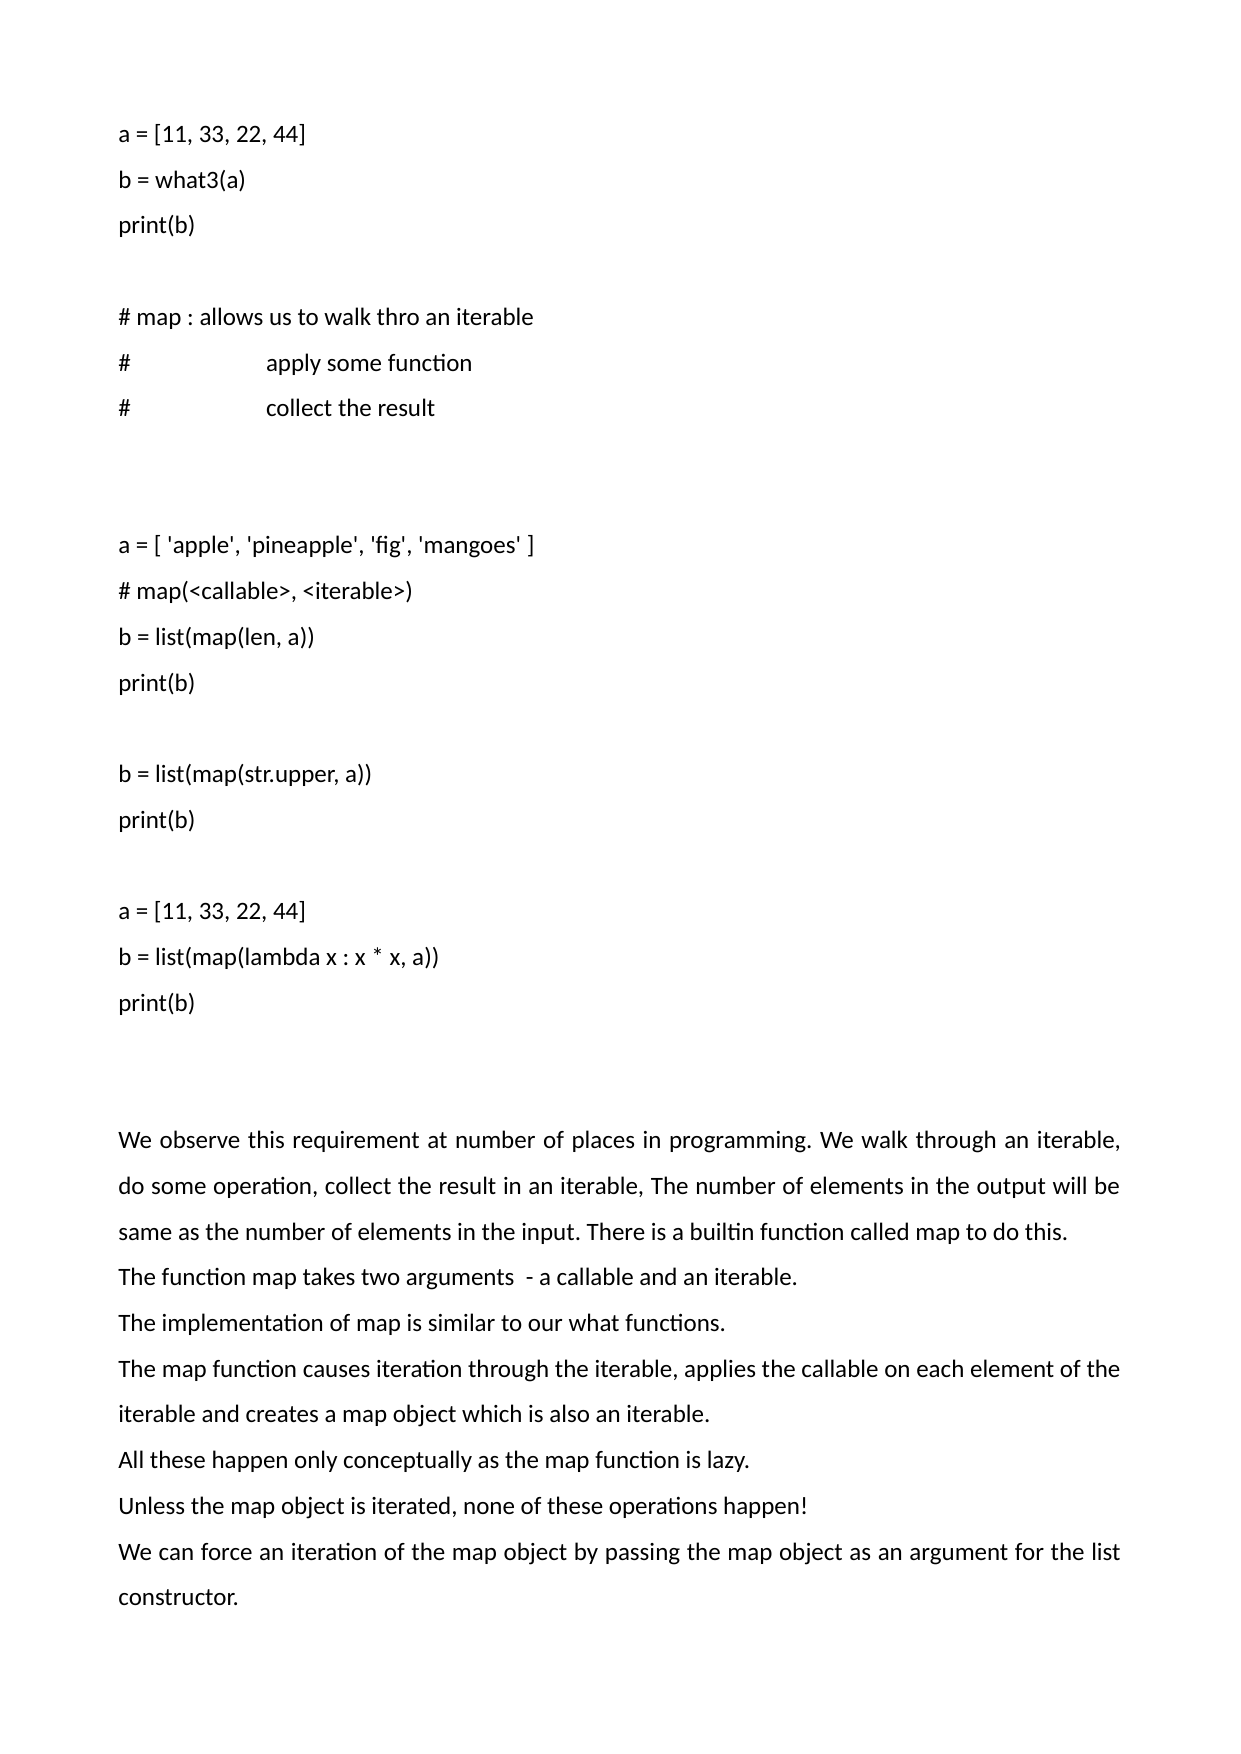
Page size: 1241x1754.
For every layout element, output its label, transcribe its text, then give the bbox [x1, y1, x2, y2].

text b = list(map(str.upper, a)) [118, 758, 1122, 789]
text a = [ 'apple', 'pineapple', 'fig', 'mangoes' ] [118, 530, 1122, 560]
text print(b) [118, 209, 1122, 240]
text The map function causes iteration through the iterable, applies the callable on each element of the iterable and creates a map object which is also an iterable. [118, 1353, 1122, 1429]
text The implementation of map is similar to our what functions. [118, 1307, 1122, 1338]
text # map : allows us to walk thro an iterable [118, 301, 1122, 332]
text We observe this requirement at number of places in programming. We walk through an iterable, do some operation, collect the result in an iterable, The number of elements in the output will be same as the number of elements in the input. There is a builtin function called map to do this. [118, 1124, 1122, 1246]
text # apply some function [118, 347, 1122, 377]
text a = [11, 33, 22, 44] [118, 118, 1122, 149]
text # collect the result [118, 392, 1122, 423]
text print(b) [118, 987, 1122, 1017]
text b = list(map(len, a)) [118, 621, 1122, 652]
text print(b) [118, 804, 1122, 834]
text Unless the map object is iterated, none of these operations happen! [118, 1490, 1122, 1521]
text print(b) [118, 667, 1122, 697]
text The function map takes two arguments - a callable and an iterable. [118, 1261, 1122, 1292]
text # map(<callable>, <iterable>) [118, 575, 1122, 606]
text b = what3(a) [118, 164, 1122, 194]
text a = [11, 33, 22, 44] [118, 896, 1122, 926]
text We can force an iteration of the map object by passing the map object as an argument for the list constructor. [118, 1536, 1122, 1612]
text b = list(map(lambda x : x * x, a)) [118, 941, 1122, 972]
text All these happen only conceptually as the map function is lazy. [118, 1444, 1122, 1475]
